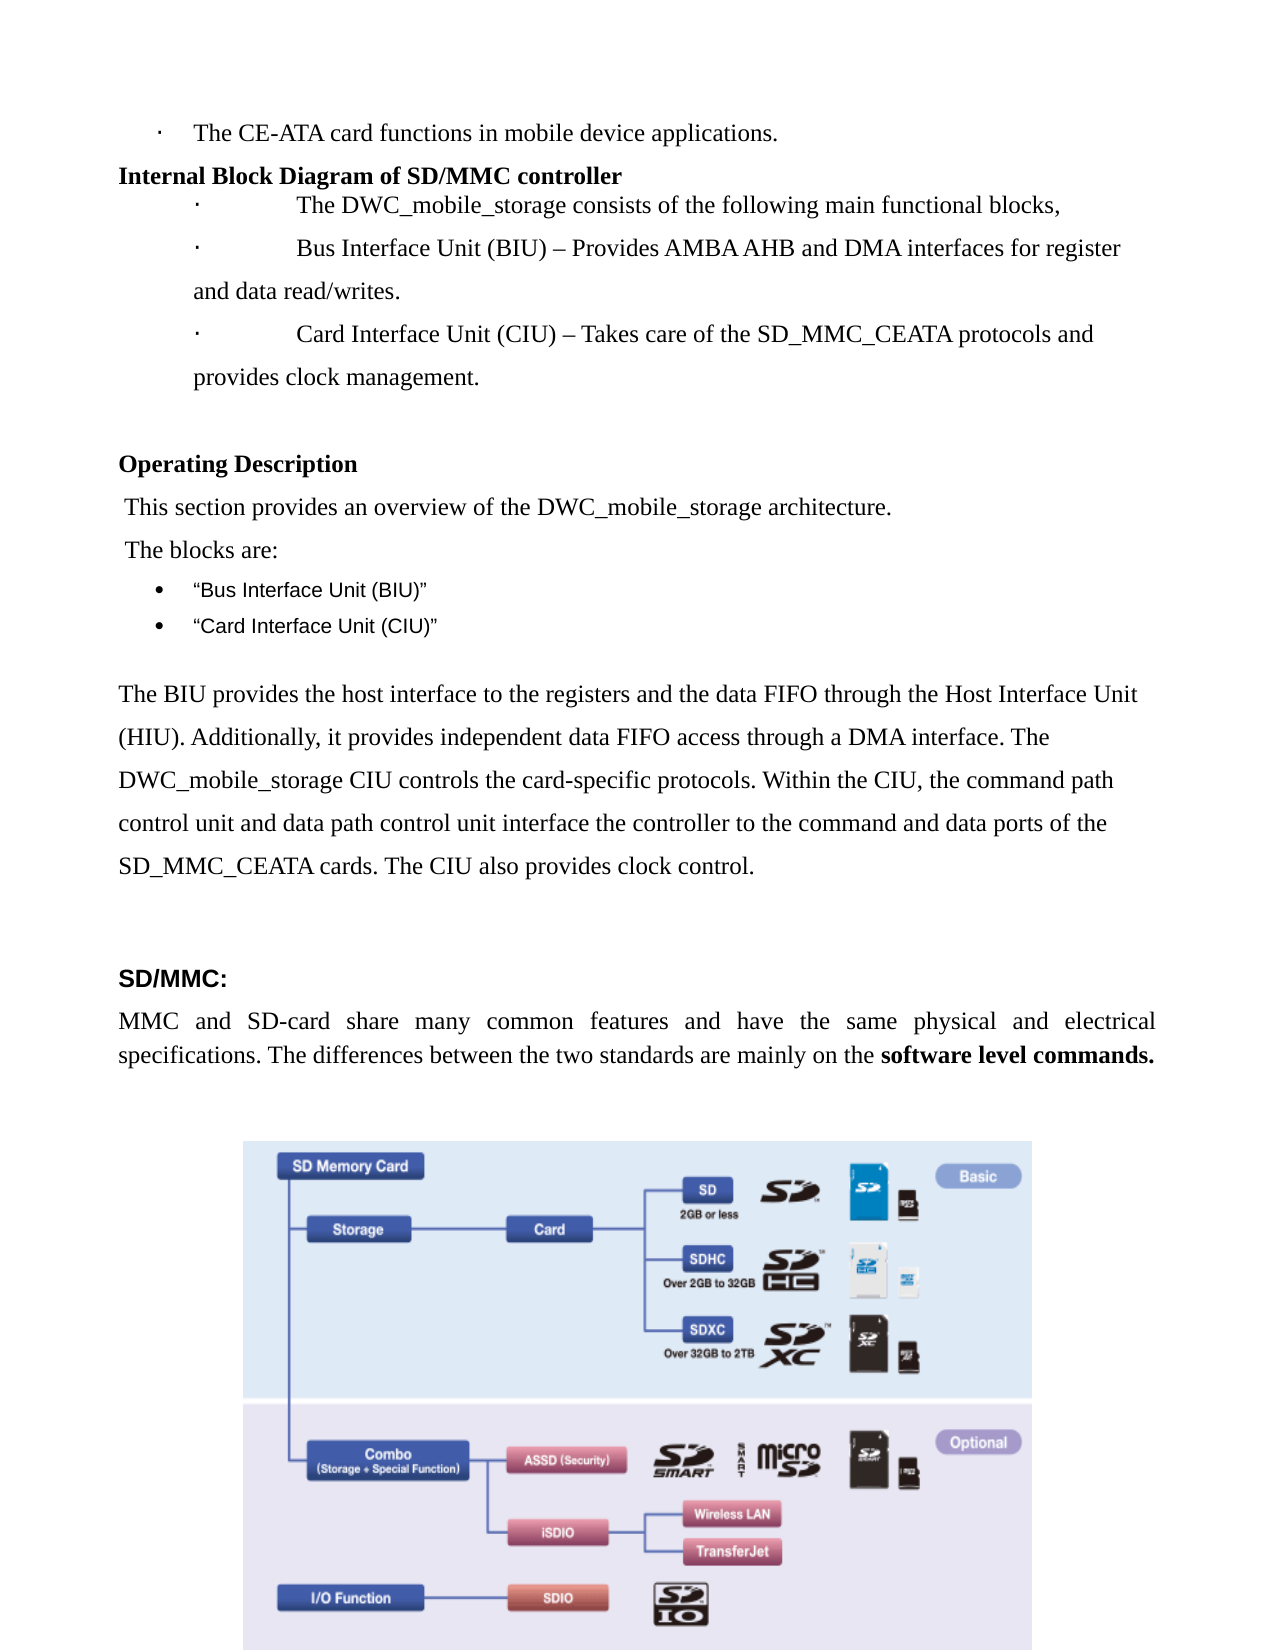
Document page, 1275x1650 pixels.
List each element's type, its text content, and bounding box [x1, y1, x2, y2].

list The CE-ATA card functions in mobile device applications. [156, 118, 1157, 147]
subtitle SD/MMC: [118, 964, 1157, 993]
text The BIU provides the host interface to the registers and the data FIFO through the Host Interface Unit (HIU). Additionally, it provides independent data FIFO access through a DMA interface. The DWC_mobile_storage CIU controls the card-specific protocols. Within the CIU, the command path control unit and data path control unit interface the controller to the command and data ports of the SD_MMC_CEATA cards. The CIU also provides clock control. [118, 679, 1157, 880]
list “Card Interface Unit (CIU)” [156, 614, 1157, 638]
text MMC and SD-card share many common features and have the same physical and electrical specifications. The differences between the two standards are mainly on the software level commands. [118, 1006, 1157, 1069]
picture [243, 1141, 1032, 1650]
text Internal Block Diagram of SD/MMC controller [118, 161, 1157, 190]
list “Bus Interface Unit (BIU)” [156, 578, 1157, 602]
list Operating Description [118, 449, 1157, 477]
list Bus Interface Unit (BIU) – Provides AMBA AHB and DMA interfaces for register and data read/writes. [193, 233, 1157, 305]
text This section provides an overview of the DWC_mobile_storage architecture. [118, 492, 1157, 521]
text The blocks are: [118, 535, 1157, 564]
list Card Interface Unit (CIU) – Takes care of the SD_MMC_CEATA protocols and provides clock management. [193, 319, 1157, 391]
list The DWC_mobile_storage consists of the following main functional blocks, [193, 190, 1157, 219]
